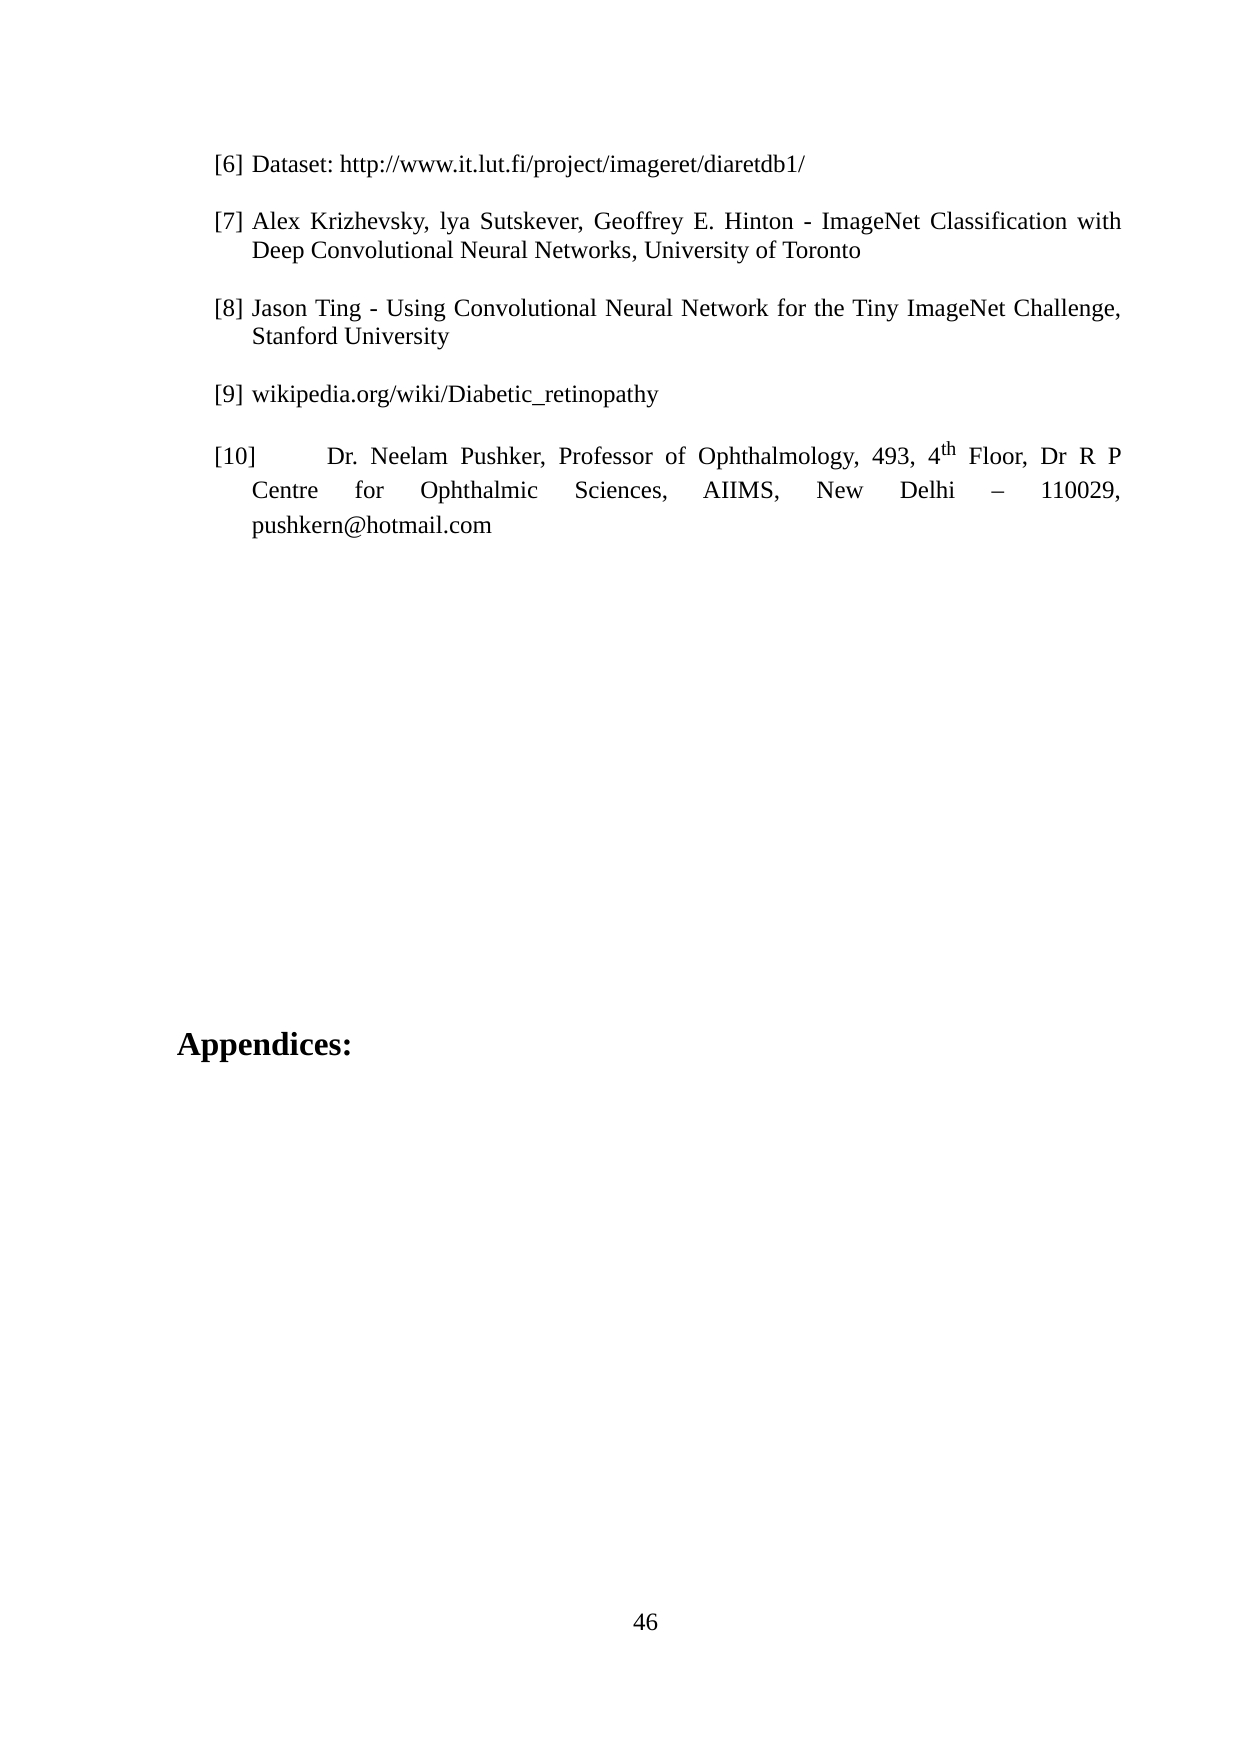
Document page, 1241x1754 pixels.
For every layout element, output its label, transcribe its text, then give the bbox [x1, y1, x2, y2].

text Appendices: [177, 1024, 1122, 1062]
list Dataset: http://www.it.lut.fi/project/imageret/diaretdb1/ [214, 149, 1122, 178]
list Jason Ting - Using Convolutional Neural Network for the Tiny ImageNet Challenge, Stanford University [214, 293, 1122, 350]
list Dr. Neelam Pushker, Professor of Ophthalmology, 493, 4th Floor, Dr R P Centre for Ophthalmic Sciences, AIIMS, New Delhi – 110029, pushkern@hotmail.com [214, 436, 1122, 539]
list wikipedia.org/wiki/Diabetic_retinopathy [214, 379, 1122, 408]
list Alex Krizhevsky, lya Sutskever, Geoffrey E. Hinton - ImageNet Classification with Deep Convolutional Neural Networks, University of Toronto [214, 206, 1122, 264]
